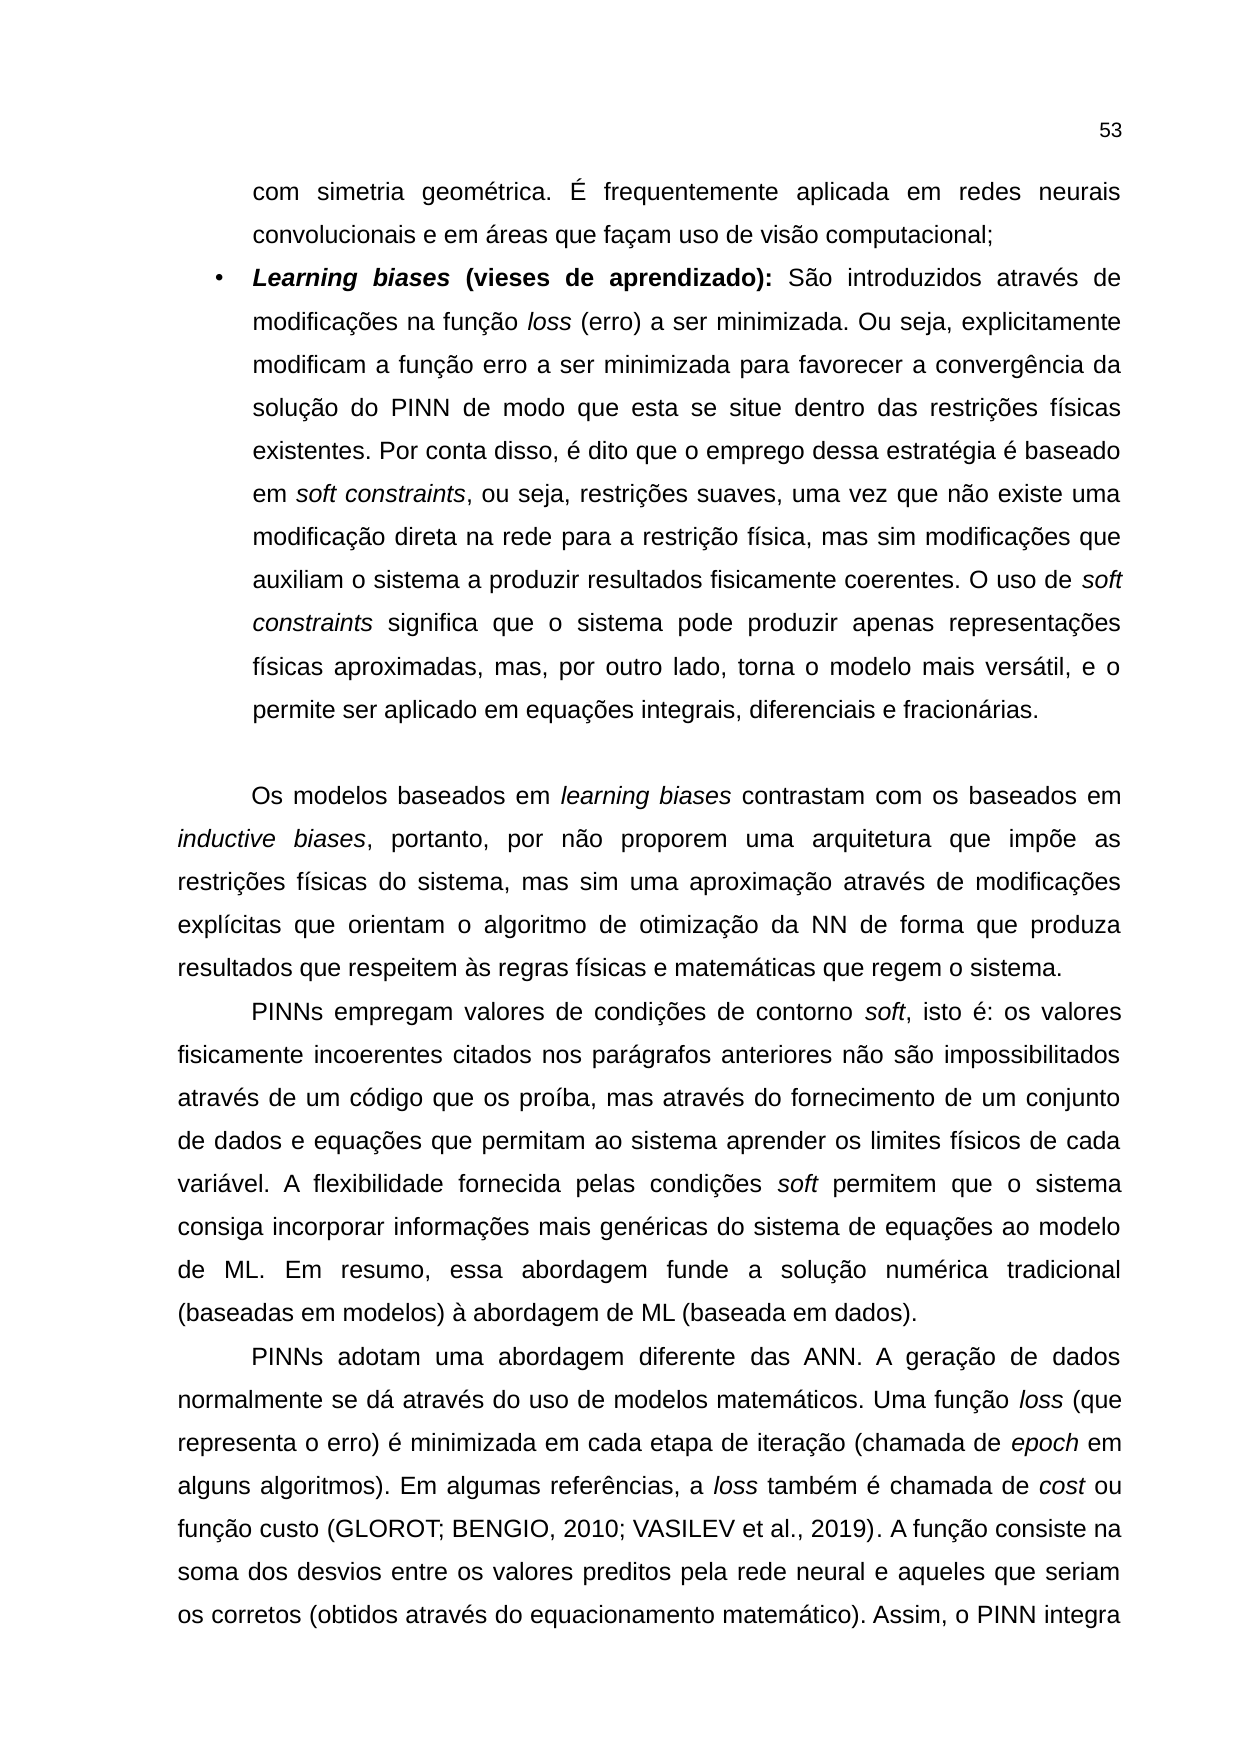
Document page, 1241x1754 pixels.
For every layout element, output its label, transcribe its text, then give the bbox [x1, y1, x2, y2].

text Os modelos baseados em learning biases contrastam com os baseados em inductive biases, portanto, por não proporem uma arquitetura que impõe as restrições físicas do sistema, mas sim uma aproximação através de modificações explícitas que orientam o algoritmo de otimização da NN de forma que produza resultados que respeitem às regras físicas e matemáticas que regem o sistema. [177, 781, 1122, 982]
list com simetria geométrica. É frequentemente aplicada em redes neurais convolucionais e em áreas que façam uso de visão computacional; [215, 177, 1122, 249]
text PINNs adotam uma abordagem diferente das ANN. A geração de dados normalmente se dá através do uso de modelos matemáticos. Uma função loss (que representa o erro) é minimizada em cada etapa de iteração (chamada de epoch em alguns algoritmos). Em algumas referências, a loss também é chamada de cost ou função custo (GLOROT; BENGIO, 2010; VASILEV et al., 2019). A função consiste na soma dos desvios entre os valores preditos pela rede neural e aqueles que seriam os corretos (obtidos através do equacionamento matemático). Assim, o PINN integra [177, 1342, 1122, 1629]
list Learning biases (vieses de aprendizado): São introduzidos através de modificações na função loss (erro) a ser minimizada. Ou seja, explicitamente modificam a função erro a ser minimizada para favorecer a convergência da solução do PINN de modo que esta se situe dentro das restrições físicas existentes. Por conta disso, é dito que o emprego dessa estratégia é baseado em soft constraints, ou seja, restrições suaves, uma vez que não existe uma modificação direta na rede para a restrição física, mas sim modificações que auxiliam o sistema a produzir resultados fisicamente coerentes. O uso de soft constraints significa que o sistema pode produzir apenas representações físicas aproximadas, mas, por outro lado, torna o modelo mais versátil, e o permite ser aplicado em equações integrais, diferenciais e fracionárias. [215, 263, 1122, 723]
text PINNs empregam valores de condições de contorno soft, isto é: os valores fisicamente incoerentes citados nos parágrafos anteriores não são impossibilitados através de um código que os proíba, mas através do fornecimento de um conjunto de dados e equações que permitam ao sistema aprender os limites físicos de cada variável. A flexibilidade fornecida pelas condições soft permitem que o sistema consiga incorporar informações mais genéricas do sistema de equações ao modelo de ML. Em resumo, essa abordagem funde a solução numérica tradicional (baseadas em modelos) à abordagem de ML (baseada em dados). [177, 997, 1122, 1327]
